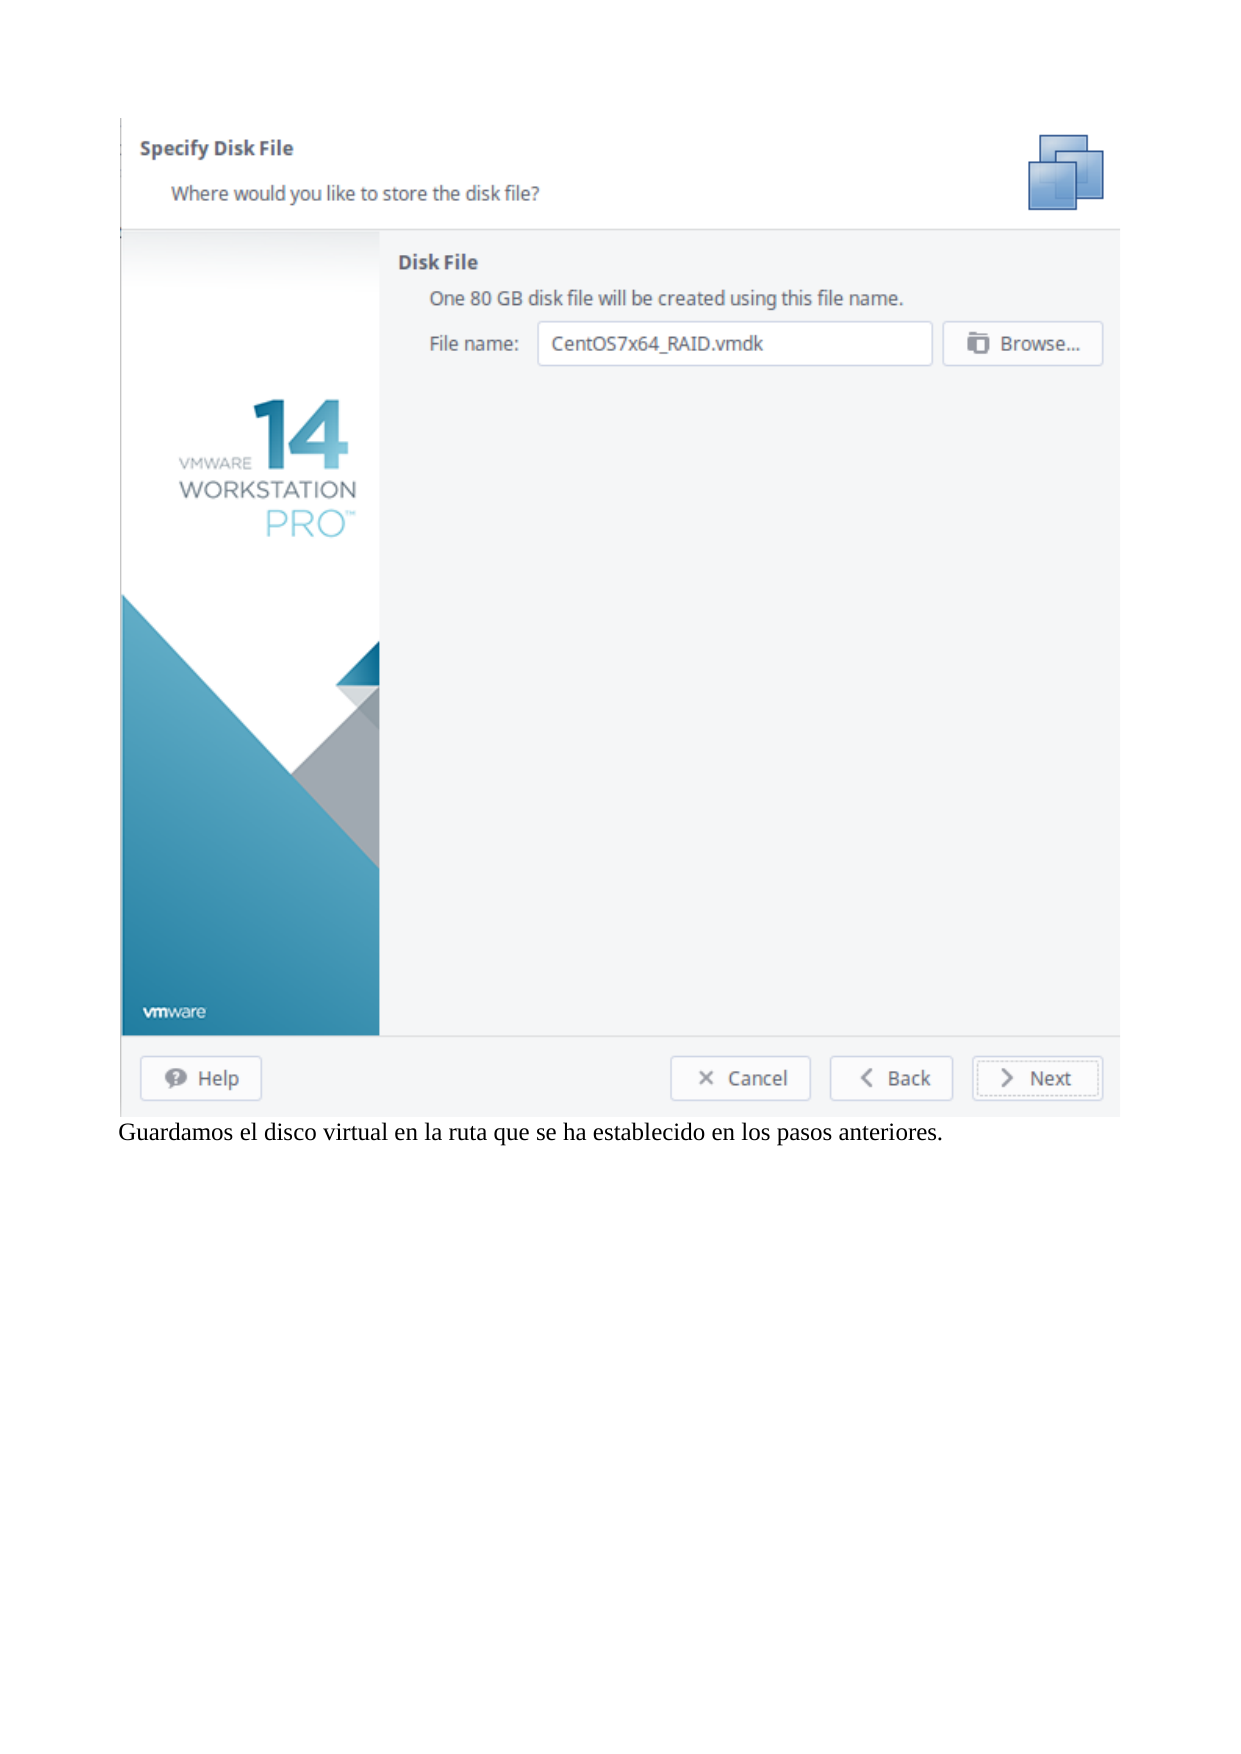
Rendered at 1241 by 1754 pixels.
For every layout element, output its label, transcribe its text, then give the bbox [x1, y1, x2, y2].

text Guardamos el disco virtual en la ruta que se ha establecido en los pasos anteriores. [118, 766, 1122, 1145]
picture [120, 118, 1121, 1117]
